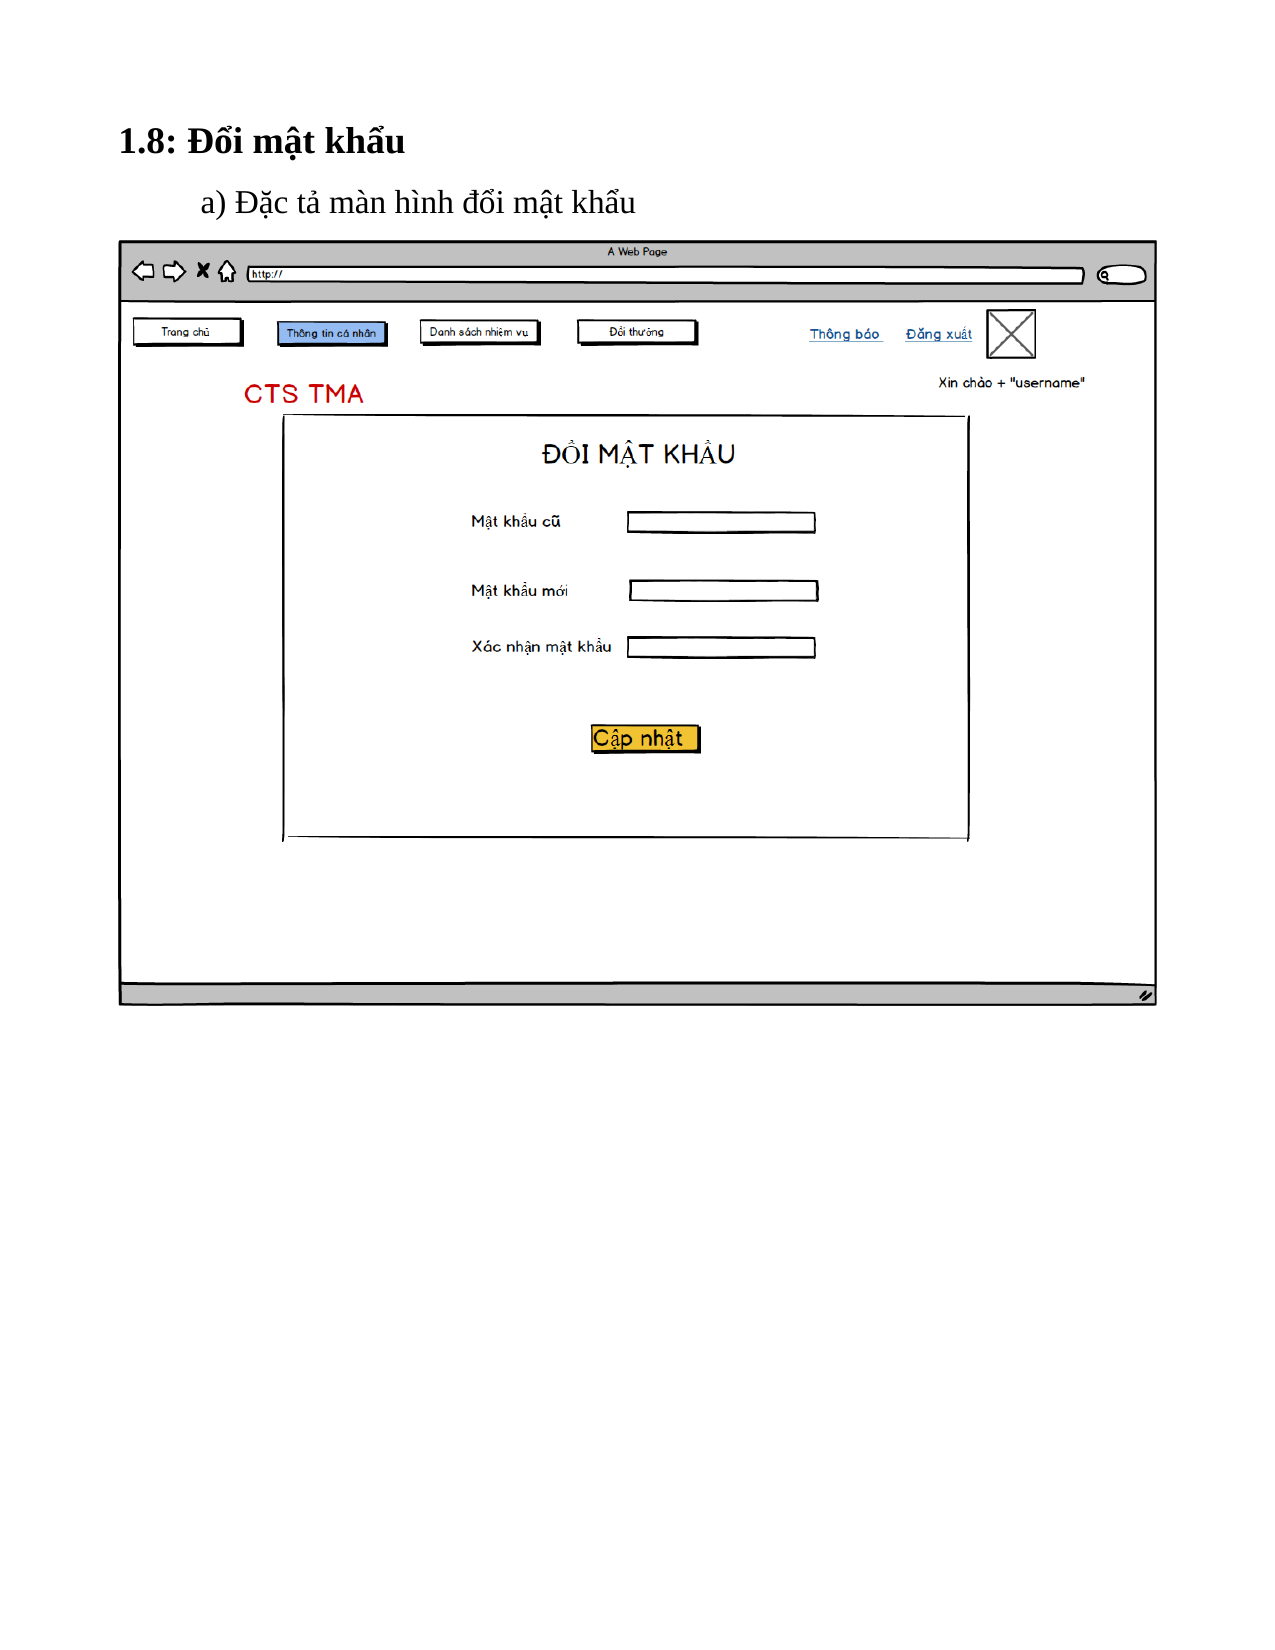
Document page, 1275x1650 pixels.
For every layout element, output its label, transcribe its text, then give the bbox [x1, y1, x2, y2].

text 1.8: Đổi mật khẩu [118, 118, 1157, 161]
text a) Đặc tả màn hình đổi mật khẩu [118, 183, 1157, 221]
picture [118, 240, 1157, 1006]
